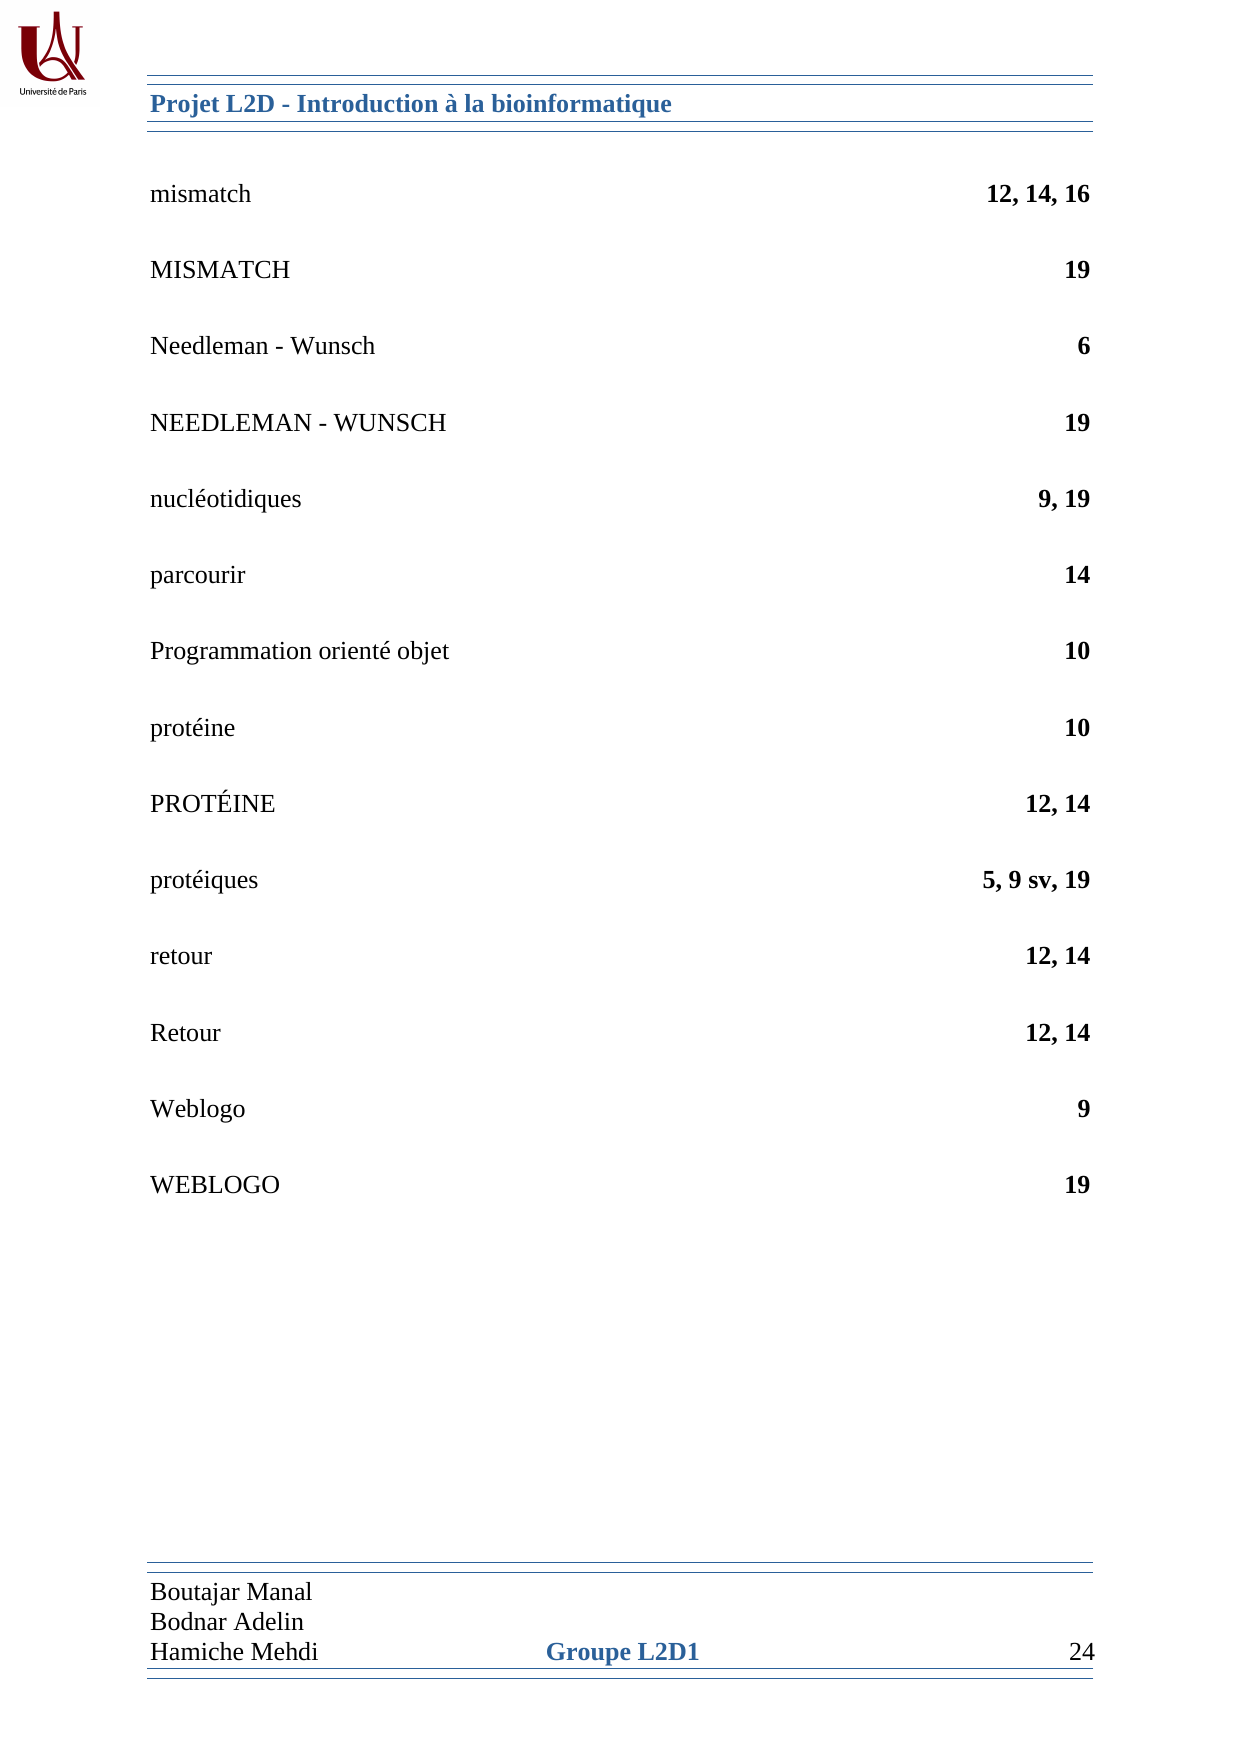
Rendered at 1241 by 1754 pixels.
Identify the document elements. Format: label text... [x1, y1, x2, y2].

text Needleman - Wunsch 6 [150, 330, 1090, 360]
text Retour 12, 14 [150, 1017, 1090, 1047]
text retour 12, 14 [150, 940, 1090, 970]
text protéiques 5, 9 sv, 19 [150, 864, 1090, 894]
text nucléotidiques 9, 19 [150, 483, 1090, 513]
text protéine 10 [150, 712, 1090, 742]
text WEBLOGO 19 [150, 1169, 1090, 1199]
text PROTÉINE 12, 14 [150, 788, 1090, 818]
text MISMATCH 19 [150, 254, 1090, 284]
text Weblogo 9 [150, 1093, 1090, 1123]
text Programmation orienté objet 10 [150, 635, 1090, 665]
picture [0, 0, 101, 107]
text mismatch 12, 14, 16 [150, 178, 1090, 208]
text NEEDLEMAN - WUNSCH 19 [150, 407, 1090, 437]
text parcourir 14 [150, 559, 1090, 589]
